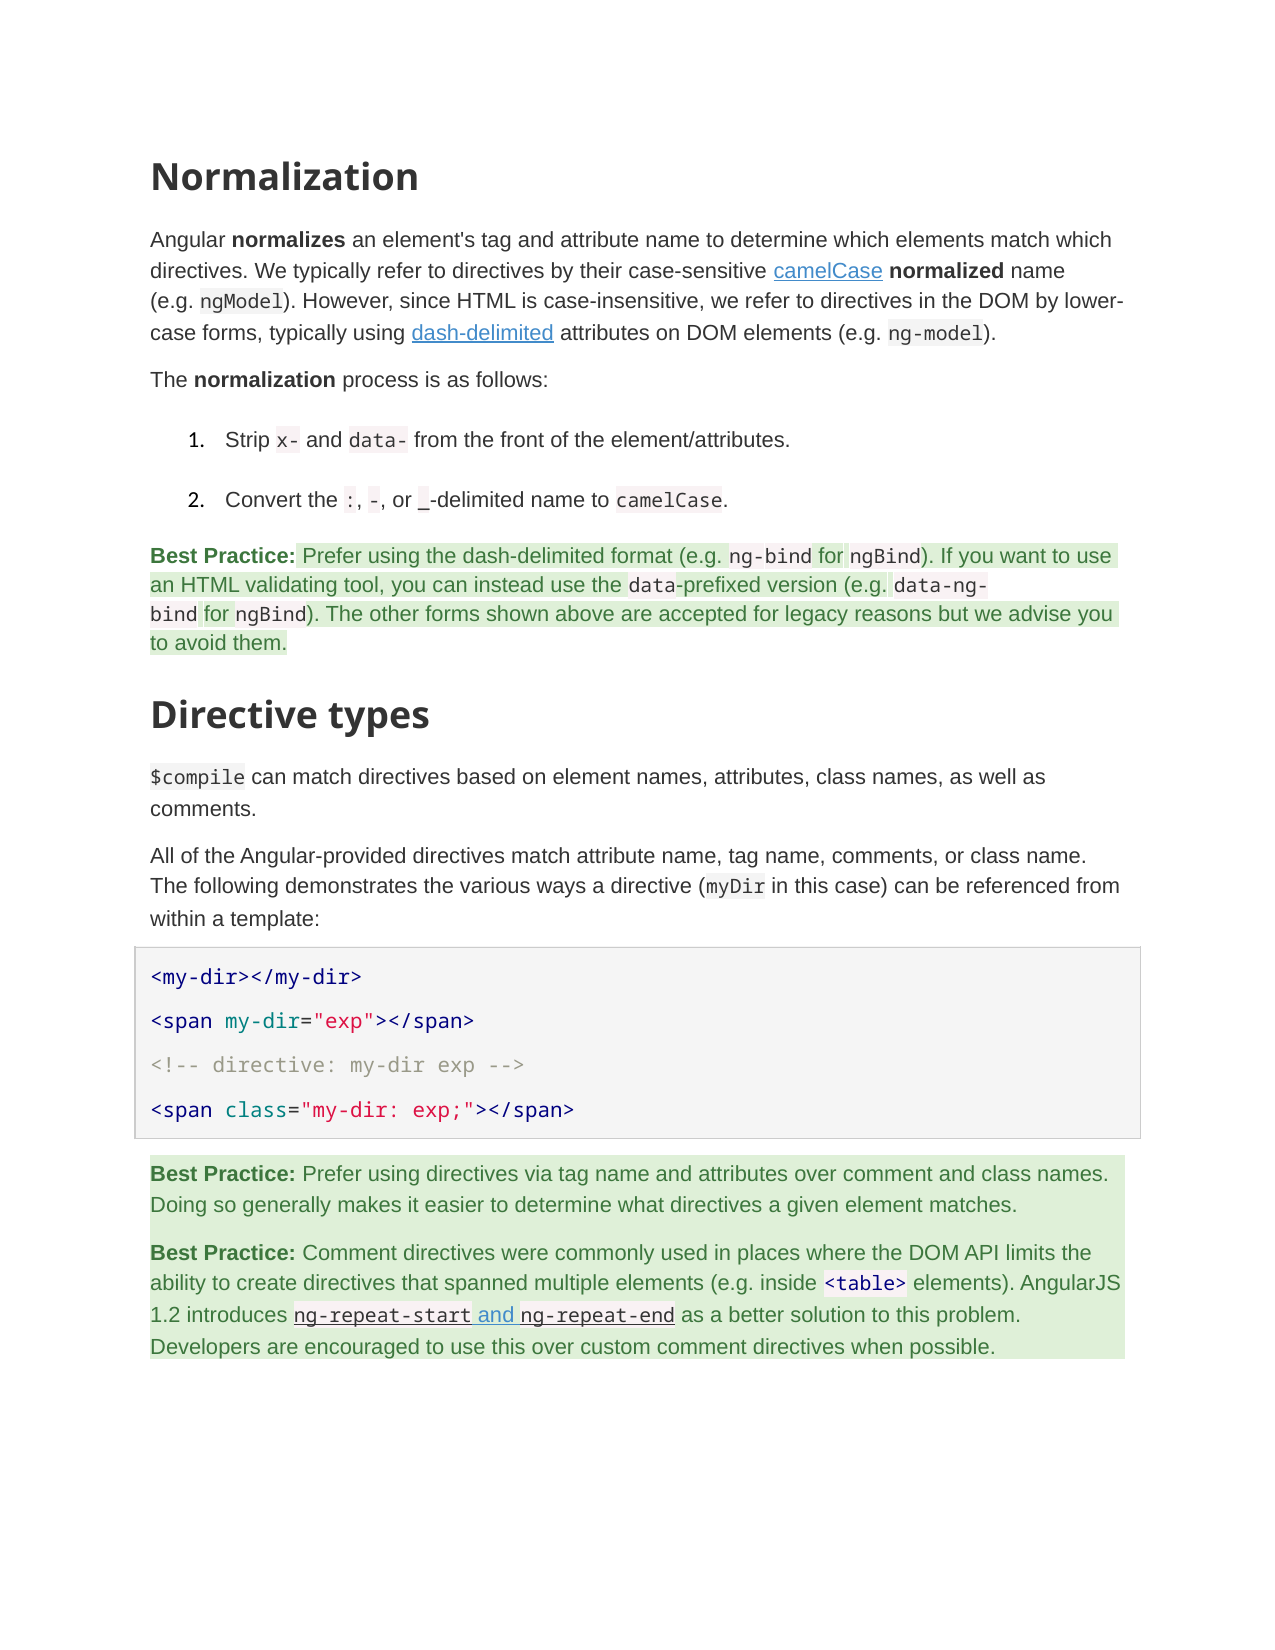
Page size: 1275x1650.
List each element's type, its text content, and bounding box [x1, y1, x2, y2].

list Strip x- and data- from the front of the element/attributes. [187, 422, 1125, 453]
text $compile can match directives based on element names, attributes, class names, as well as comments. [150, 759, 1125, 821]
text Best Practice: Prefer using directives via tag name and attributes over comment and class names. Doing so generally makes it easier to determine what directives a given element matches. [150, 1155, 1125, 1217]
text <span my-dir="exp"></span> [136, 990, 1140, 1034]
text Angular normalizes an element's tag and attribute name to determine which elements match which directives. We typically refer to directives by their case-sensitive camelCase normalized name (e.g. ngModel). However, since HTML is case-insensitive, we refer to directives in the DOM by lower-case forms, typically using dash-delimited attributes on DOM elements (e.g. ng-model). [150, 221, 1125, 346]
subtitle Directive types [150, 688, 1125, 739]
text Best Practice: Prefer using the dash-delimited format (e.g. ng-bind for ngBind). If you want to use an HTML validating tool, you can instead use the data-prefixed version (e.g. data-ng-bind for ngBind). The other forms shown above are accepted for legacy reasons but we advise you to avoid them. [150, 543, 1125, 655]
text <span class="my-dir: exp;"></span> [136, 1078, 1140, 1138]
list Convert the :, -, or _-delimited name to camelCase. [187, 482, 1125, 513]
text The normalization process is as follows: [150, 361, 1125, 393]
text All of the Angular-provided directives match attribute name, tag name, comments, or class name. The following demonstrates the various ways a directive (myDir in this case) can be referenced from within a template: [150, 837, 1125, 931]
text Best Practice: Comment directives were commonly used in places where the DOM API limits the ability to create directives that spanned multiple elements (e.g. inside <table> elements). AngularJS 1.2 introduces ng-repeat-start and ng-repeat-end as a better solution to this problem. Developers are encouraged to use this over custom comment directives when possible. [150, 1234, 1125, 1359]
text <my-dir></my-dir> [136, 948, 1140, 990]
subtitle Normalization [150, 150, 1125, 201]
text <!-- directive: my-dir exp --> [136, 1034, 1140, 1078]
